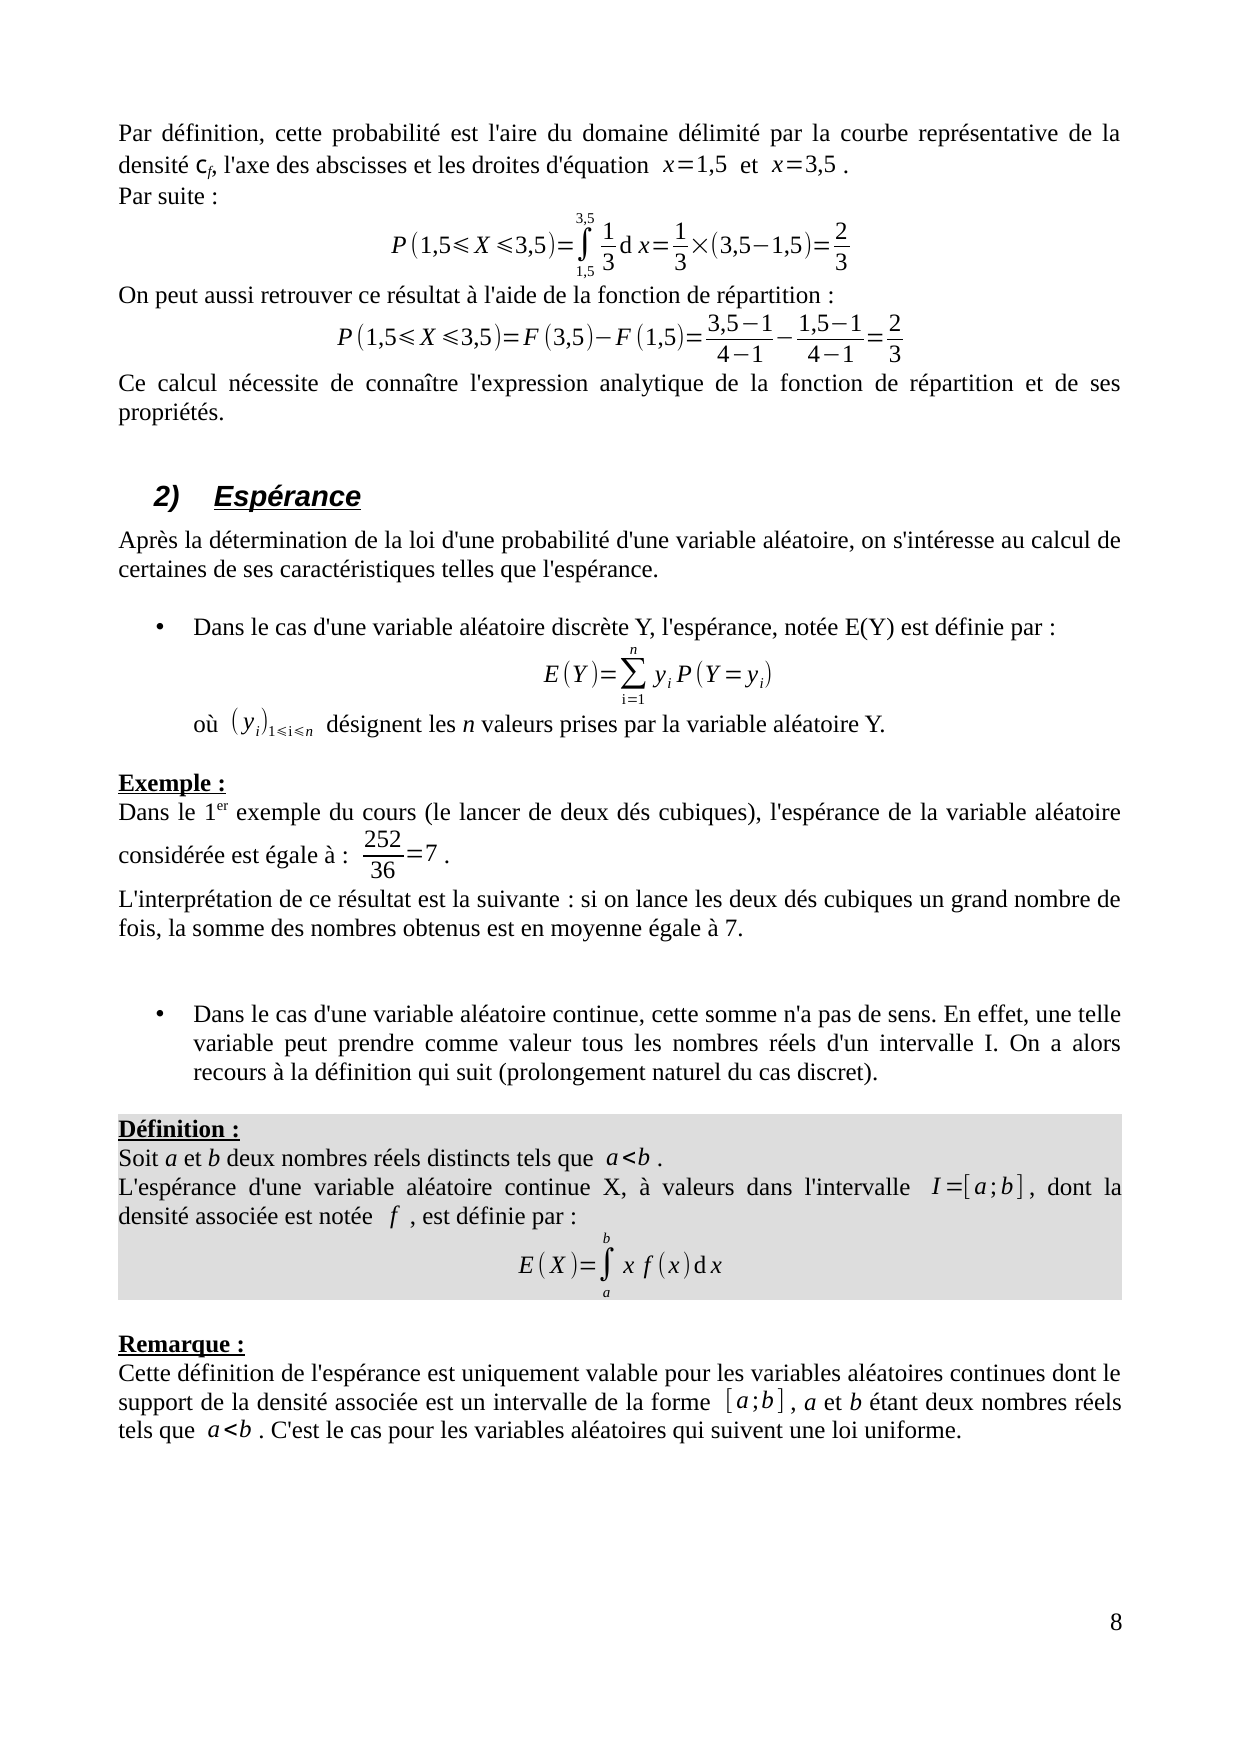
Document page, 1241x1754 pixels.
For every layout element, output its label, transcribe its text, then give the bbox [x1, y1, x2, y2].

text Après la détermination de la loi d'une probabilité d'une variable aléatoire, on s'intéresse au calcul de certaines de ses caractéristiques telles que l'espérance. [118, 526, 1122, 583]
text L'espérance d'une variable aléatoire continue X, à valeurs dans l'intervalle , dont la densité associée est notée , est définie par : [118, 1172, 1122, 1229]
list Dans le cas d'une variable aléatoire discrète Y, l'espérance, notée E(Y) est définie par : [156, 612, 1122, 641]
text Remarque : [118, 1329, 1122, 1358]
text Soit a et b deux nombres réels distincts tels que . [118, 1143, 1122, 1172]
list Dans le cas d'une variable aléatoire continue, cette somme n'a pas de sens. En effet, une telle variable peut prendre comme valeur tous les nombres réels d'un intervalle I. On a alors recours à la définition qui suit (prolongement naturel du cas discret). [156, 999, 1122, 1086]
text Ce calcul nécessite de connaître l'expression analytique de la fonction de répartition et de ses propriétés. [118, 368, 1122, 426]
list où désignent les n valeurs prises par la variable aléatoire Y. [156, 708, 1122, 739]
text Cette définition de l'espérance est uniquement valable pour les variables aléatoires continues dont le support de la densité associée est un intervalle de la forme , a et b étant deux nombres réels tels que . C'est le cas pour les variables aléatoires qui suivent une loi uniforme. [118, 1358, 1122, 1444]
text Par définition, cette probabilité est l'aire du domaine délimité par la courbe représentative de la densité cf, l'axe des abscisses et les droites d'équation et . [118, 118, 1122, 181]
text On peut aussi retrouver ce résultat à l'aide de la fonction de répartition : [118, 280, 1122, 309]
text Exemple : [118, 768, 1122, 797]
text Définition : [118, 1114, 1122, 1143]
text Dans le 1er exemple du cours (le lancer de deux dés cubiques), l'espérance de la variable aléatoire considérée est égale à : . [118, 797, 1122, 884]
text L'interprétation de ce résultat est la suivante : si on lance les deux dés cubiques un grand nombre de fois, la somme des nombres obtenus est en moyenne égale à 7. [118, 884, 1122, 942]
text Par suite : [118, 181, 1122, 210]
subtitle Espérance [153, 479, 1122, 513]
